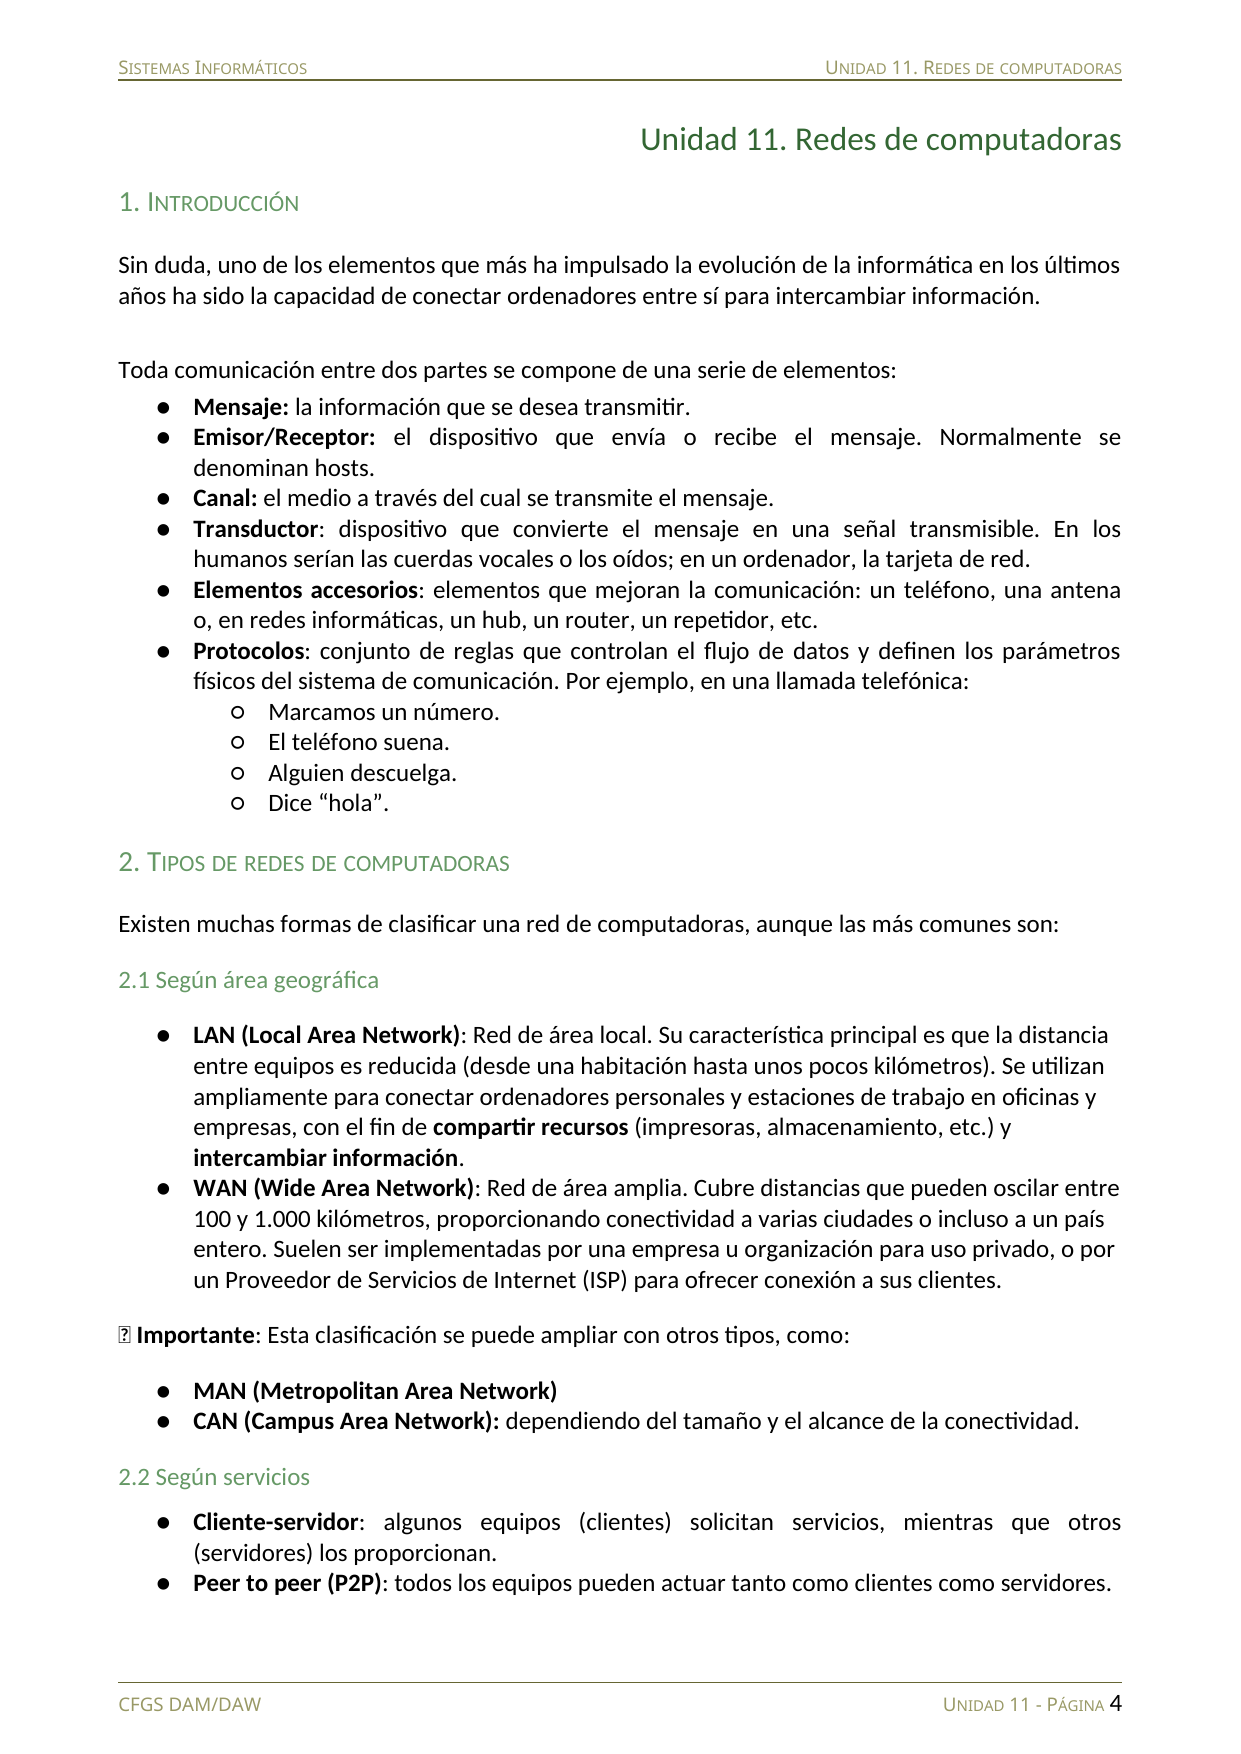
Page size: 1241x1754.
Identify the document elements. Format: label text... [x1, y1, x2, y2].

subtitle 1. Introducción [118, 183, 1122, 219]
list Canal: el medio a través del cual se transmite el mensaje. [156, 482, 1122, 513]
list Mensaje: la información que se desea transmitir. [156, 391, 1122, 421]
text Sin duda, uno de los elementos que más ha impulsado la evolución de la informática en los últimos años ha sido la capacidad de conectar ordenadores entre sí para intercambiar información. [118, 249, 1122, 310]
list Elementos accesorios: elementos que mejoran la comunicación: un teléfono, una antena o, en redes informáticas, un hub, un router, un repetidor, etc. [156, 574, 1122, 635]
list CAN (Campus Area Network): dependiendo del tamaño y el alcance de la conectividad. [156, 1405, 1122, 1436]
list Peer to peer (P2P): todos los equipos pueden actuar tanto como clientes como servidores. [156, 1567, 1122, 1598]
text Toda comunicación entre dos partes se compone de una serie de elementos: [118, 354, 1122, 384]
list Marcamos un número. [231, 696, 1122, 726]
subtitle 2. Tipos de redes de computadoras [118, 843, 1122, 878]
subtitle 2.2 Según servicios [118, 1461, 1122, 1491]
list Emisor/Receptor: el dispositivo que envía o recibe el mensaje. Normalmente se denominan hosts. [156, 421, 1122, 482]
text 📖 Importante: Esta clasificación se puede ampliar con otros tipos, como: [118, 1319, 1122, 1350]
list MAN (Metropolitan Area Network) [156, 1375, 1122, 1405]
list Protocolos: conjunto de reglas que controlan el flujo de datos y definen los parámetros físicos del sistema de comunicación. Por ejemplo, en una llamada telefónica: [156, 635, 1122, 696]
subtitle 2.1 Según área geográfica [118, 964, 1122, 994]
list Alguien descuelga. [231, 757, 1122, 787]
list Dice “hola”. [231, 787, 1122, 818]
list WAN (Wide Area Network): Red de área amplia. Cubre distancias que pueden oscilar entre 100 y 1.000 kilómetros, proporcionando conectividad a varias ciudades o incluso a un país entero. Suelen ser implementadas por una empresa u organización para uso privado, o por un Proveedor de Servicios de Internet (ISP) para ofrecer conexión a sus clientes. [156, 1172, 1122, 1294]
text Existen muchas formas de clasificar una red de computadoras, aunque las más comunes son: [118, 908, 1122, 939]
list El teléfono suena. [231, 726, 1122, 757]
list Cliente-servidor: algunos equipos (clientes) solicitan servicios, mientras que otros (servidores) los proporcionan. [156, 1506, 1122, 1567]
list Transductor: dispositivo que convierte el mensaje en una señal transmisible. En los humanos serían las cuerdas vocales o los oídos; en un ordenador, la tarjeta de red. [156, 513, 1122, 574]
text Unidad 11. Redes de computadoras [118, 118, 1122, 159]
list LAN (Local Area Network): Red de área local. Su característica principal es que la distancia entre equipos es reducida (desde una habitación hasta unos pocos kilómetros). Se utilizan ampliamente para conectar ordenadores personales y estaciones de trabajo en oficinas y empresas, con el fin de compartir recursos (impresoras, almacenamiento, etc.) y intercambiar información. [156, 1019, 1122, 1172]
